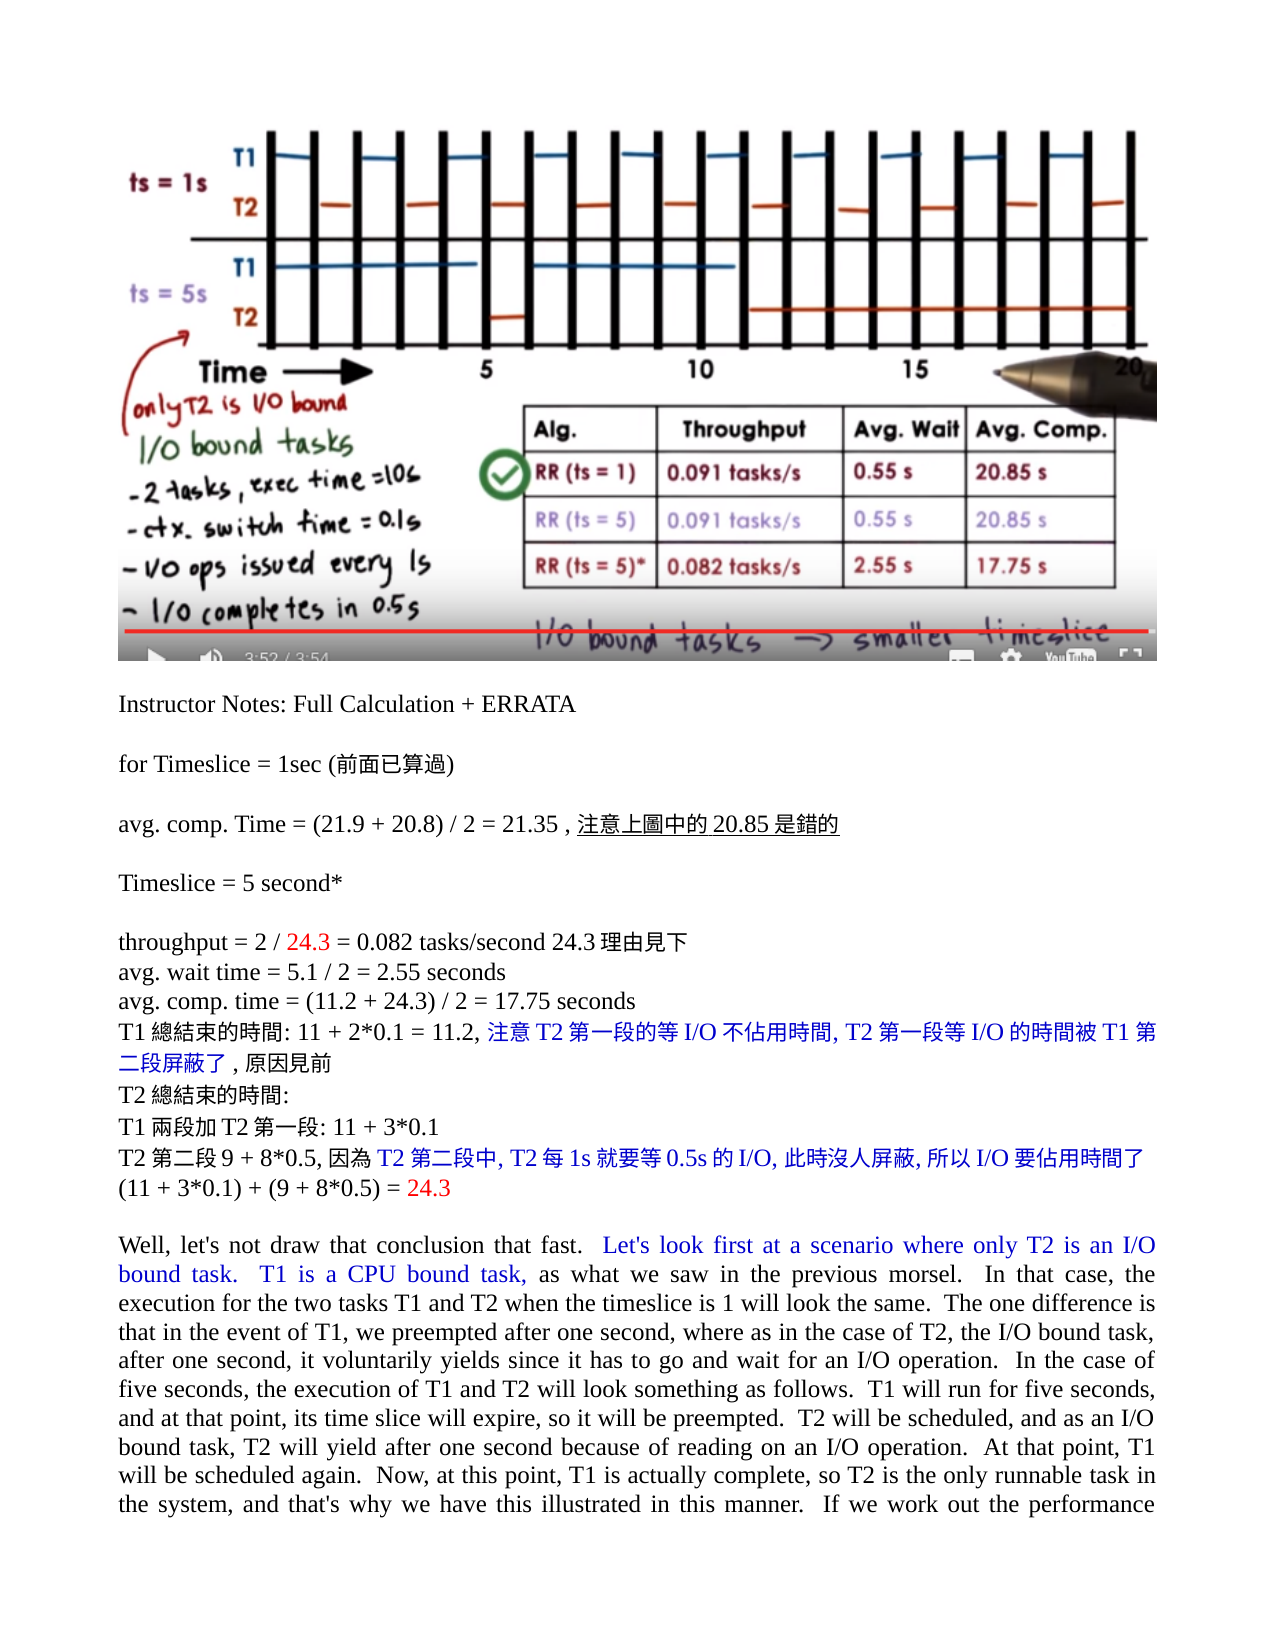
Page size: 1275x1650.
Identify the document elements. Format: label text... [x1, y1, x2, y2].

text avg. comp. Time = (21.9 + 20.8) / 2 = 21.35 , 注意上圖中的20.85是錯的 [118, 807, 1157, 839]
text T1總結束的時間: 11 + 2*0.1 = 11.2, 注意T2第一段的等I/O不佔用時間, T2第一段等I/O的時間被T1第二段屏蔽了 , 原因見前 [118, 1014, 1157, 1078]
text avg. wait time = 5.1 / 2 = 2.55 seconds [118, 957, 1157, 986]
text T1兩段加T2第一段: 11 + 3*0.1 [118, 1109, 1157, 1141]
text for Timeslice = 1sec (前面已算過) [118, 747, 1157, 779]
picture [118, 118, 1157, 661]
text Instructor Notes: Full Calculation + ERRATA [118, 689, 1157, 718]
text Well, let's not draw that conclusion that fast. Let's look first at a scenario where only T2 is an I/O bound task. T1 is a CPU bound task, as what we saw in the previous morsel. In that case, the execution for the two tasks T1 and T2 when the timeslice is 1 will look the same. The one difference is that in the event of T1, we preempted after one second, where as in the case of T2, the I/O bound task, after one second, it voluntarily yields since it has to go and wait for an I/O operation. In the case of five seconds, the execution of T1 and T2 will look something as follows. T1 will run for five seconds, and at that point, its time slice will expire, so it will be preempted. T2 will be scheduled, and as an I/O bound task, T2 will yield after one second because of reading on an I/O operation. At that point, T1 will be scheduled again. Now, at this point, T1 is actually complete, so T2 is the only runnable task in the system, and that's why we have this illustrated in this manner. If we work out the performance [118, 1230, 1157, 1518]
text throughput = 2 / 24.3 = 0.082 tasks/second 24.3理由見下 [118, 925, 1157, 957]
text avg. comp. time = (11.2 + 24.3) / 2 = 17.75 seconds [118, 986, 1157, 1014]
text (11 + 3*0.1) + (9 + 8*0.5) = 24.3 [118, 1173, 1157, 1202]
text Timeslice = 5 second* [118, 868, 1157, 897]
text T2總結束的時間: [118, 1078, 1157, 1109]
text T2第二段9 + 8*0.5, 因為T2第二段中, T2每1s就要等0.5s的I/O, 此時沒人屏蔽, 所以I/O要佔用時間了 [118, 1141, 1157, 1173]
